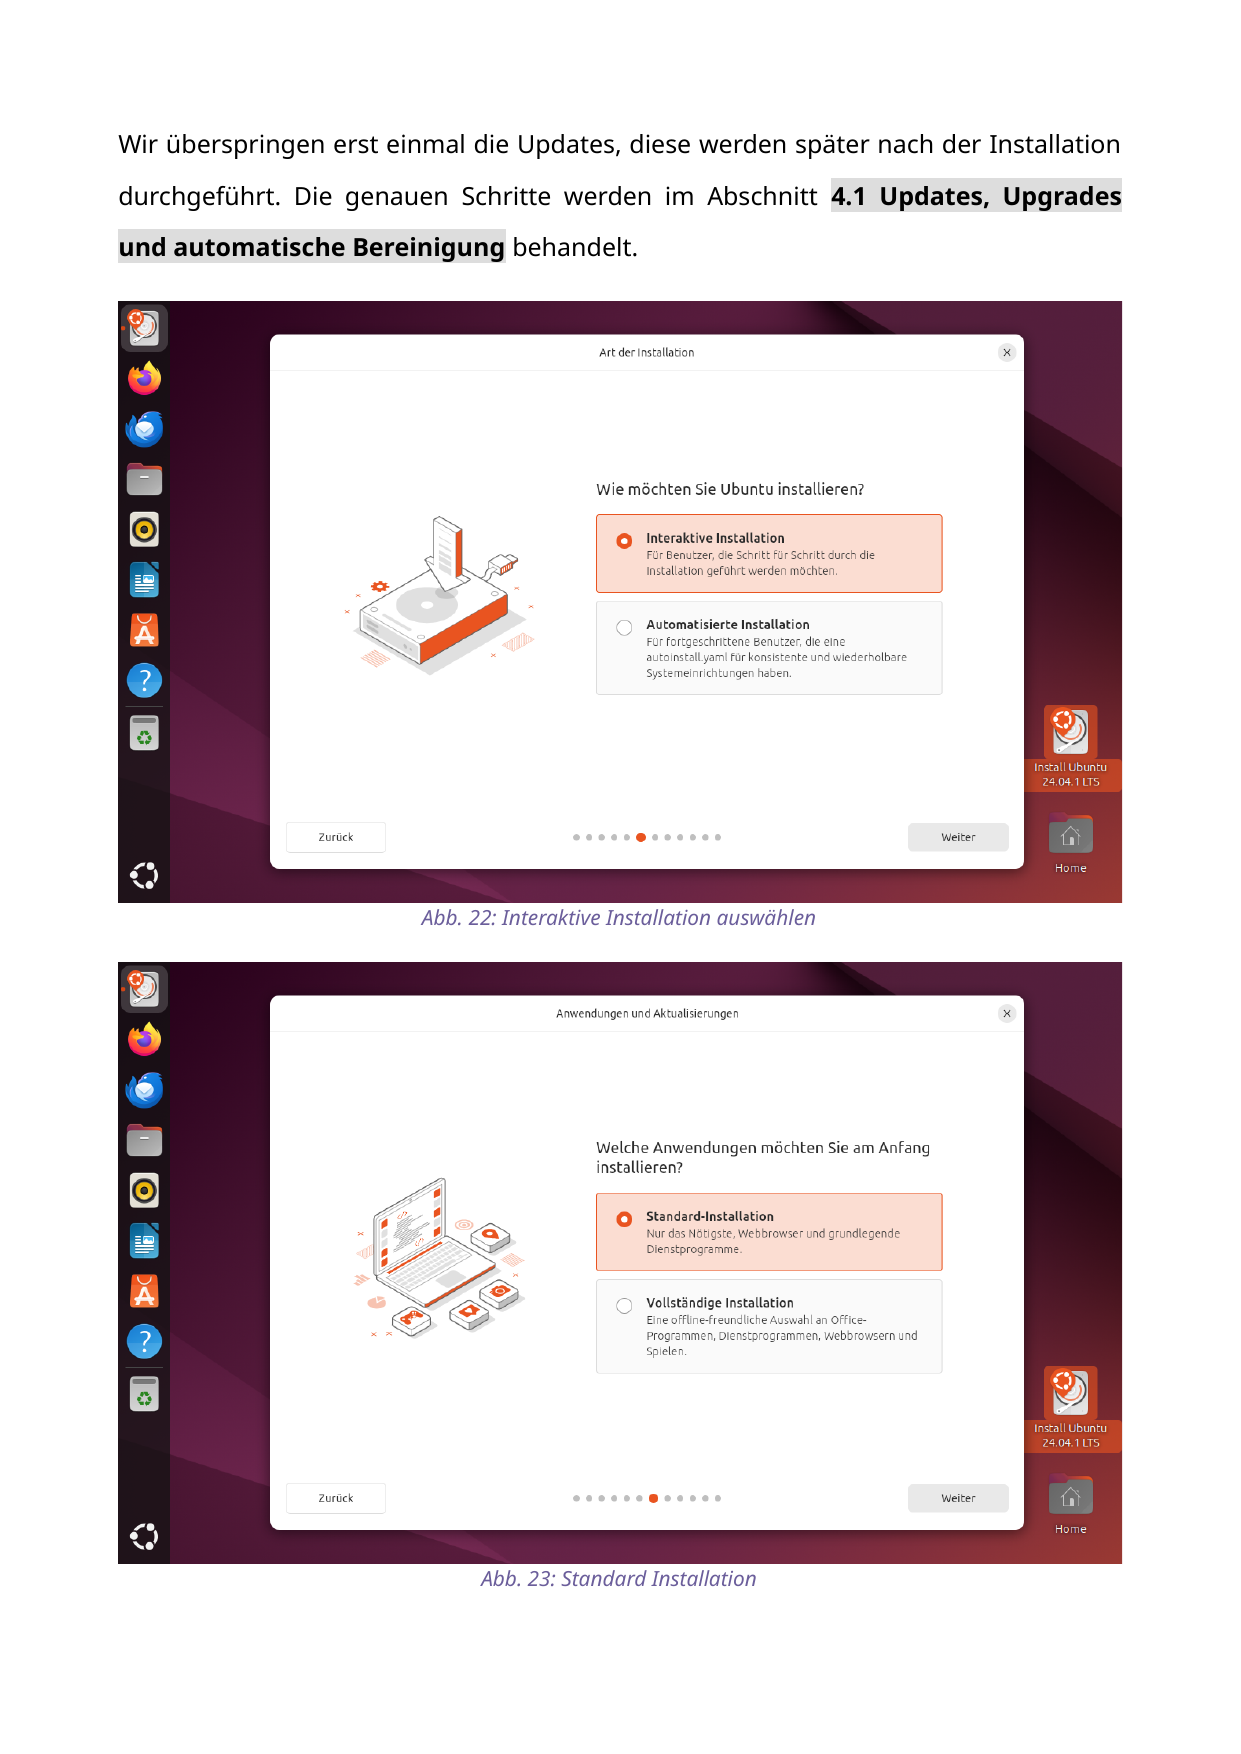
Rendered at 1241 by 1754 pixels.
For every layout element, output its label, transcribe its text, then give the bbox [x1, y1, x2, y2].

text Abb. 22: Interaktive Installation auswählen [118, 903, 1122, 931]
text Abb. 23: Standard Installation [118, 1564, 1122, 1592]
picture [118, 962, 1123, 1564]
text Wir überspringen erst einmal die Updates, diese werden später nach der Installation durchgeführt. Die genauen Schritte werden im Abschnitt 4.1 Updates, Upgrades und automatische Bereinigung behandelt. [118, 127, 1122, 263]
picture [118, 301, 1123, 903]
